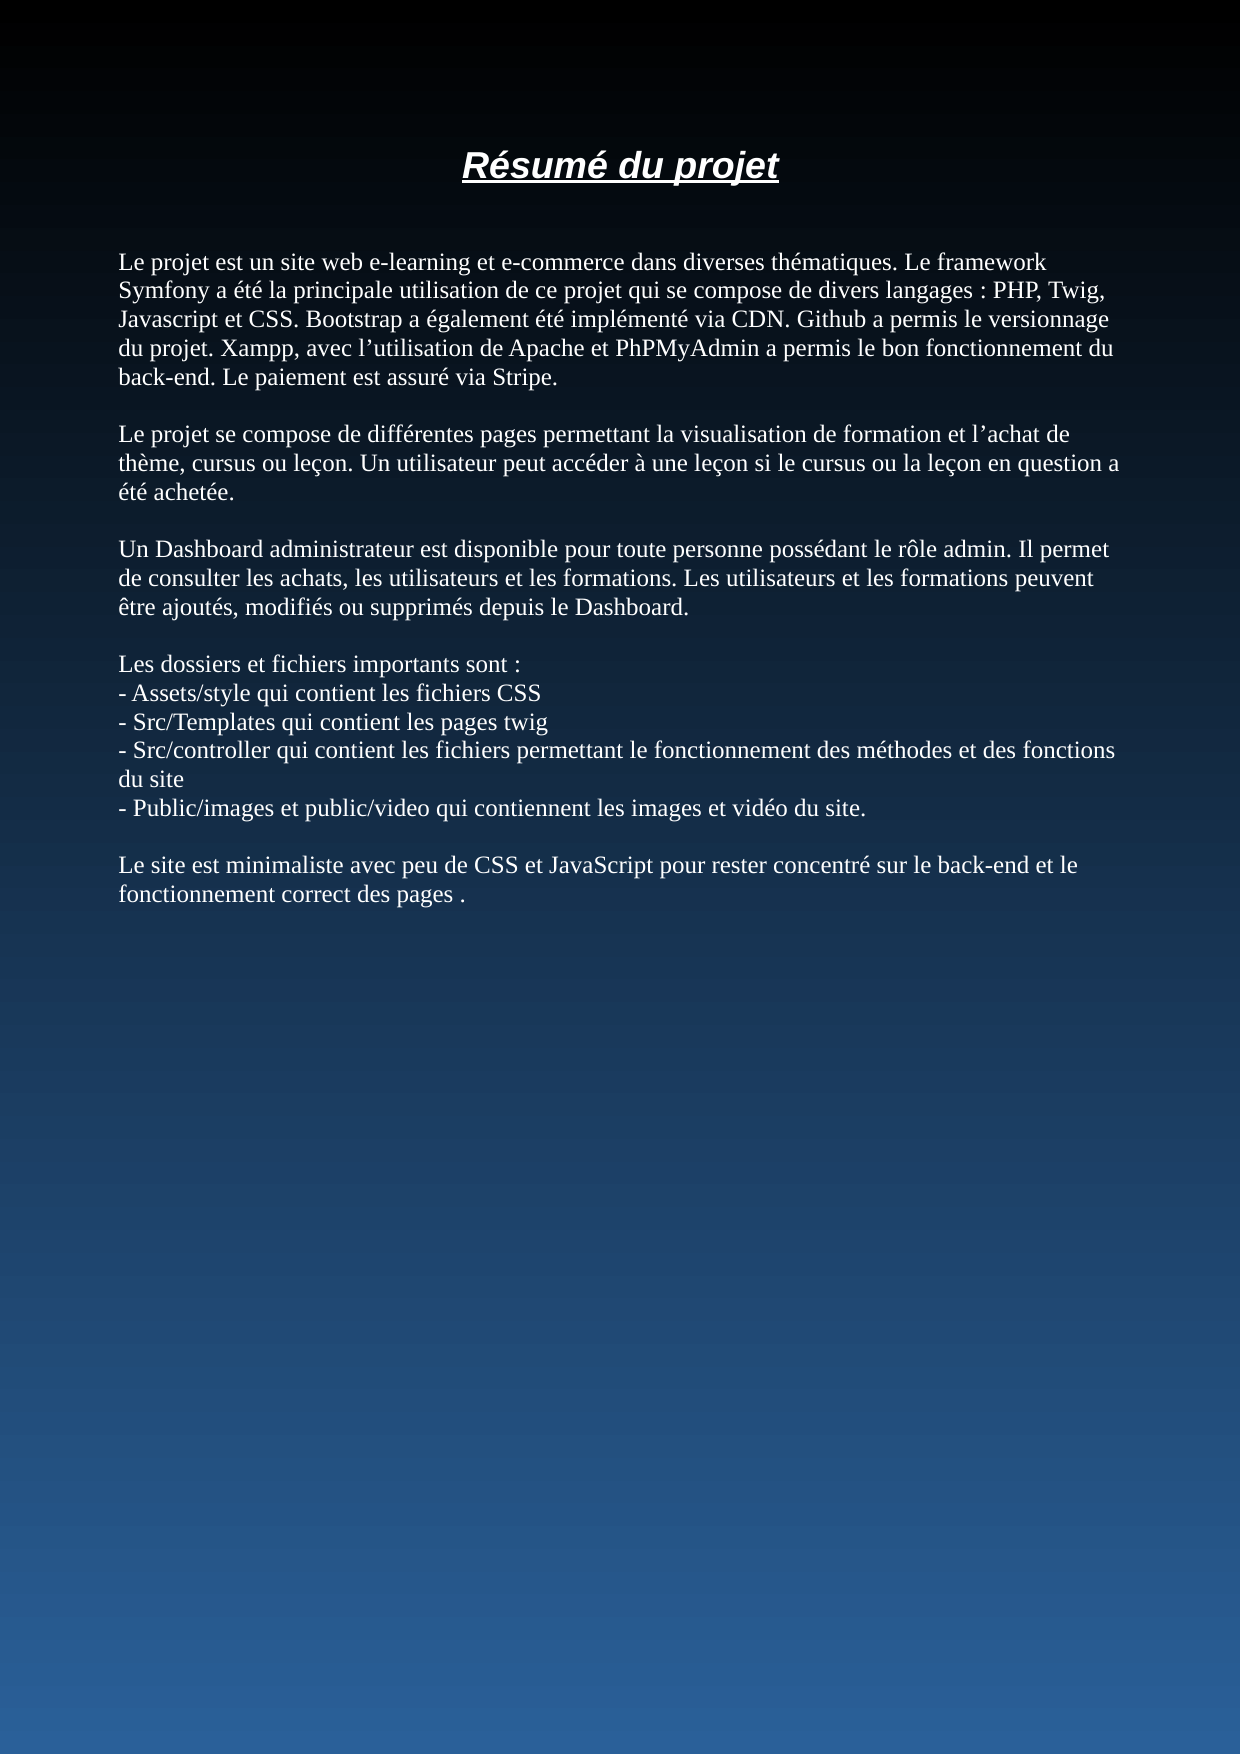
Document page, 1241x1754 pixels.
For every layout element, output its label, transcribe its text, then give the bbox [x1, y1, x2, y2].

text Le projet se compose de différentes pages permettant la visualisation de formation et l’achat de thème, cursus ou leçon. Un utilisateur peut accéder à une leçon si le cursus ou la leçon en question a été achetée. [118, 419, 1122, 505]
text - Src/controller qui contient les fichiers permettant le fonctionnement des méthodes et des fonctions du site [118, 735, 1122, 793]
text Le projet est un site web e-learning et e-commerce dans diverses thématiques. Le framework Symfony a été la principale utilisation de ce projet qui se compose de divers langages : PHP, Twig, Javascript et CSS. Bootstrap a également été implémenté via CDN. Github a permis le versionnage du projet. Xampp, avec l’utilisation de Apache et PhPMyAdmin a permis le bon fonctionnement du back-end. Le paiement est assuré via Stripe. [118, 247, 1122, 390]
subtitle Résumé du projet [118, 143, 1122, 186]
text Les dossiers et fichiers importants sont : - Assets/style qui contient les fichiers CSS - Src/Templates qui contient les pages twig [118, 649, 1122, 735]
text - Public/images et public/video qui contiennent les images et vidéo du site. [118, 793, 1122, 822]
text Le site est minimaliste avec peu de CSS et JavaScript pour rester concentré sur le back-end et le fonctionnement correct des pages . [118, 850, 1122, 908]
text Un Dashboard administrateur est disponible pour toute personne possédant le rôle admin. Il permet de consulter les achats, les utilisateurs et les formations. Les utilisateurs et les formations peuvent être ajoutés, modifiés ou supprimés depuis le Dashboard. [118, 534, 1122, 620]
